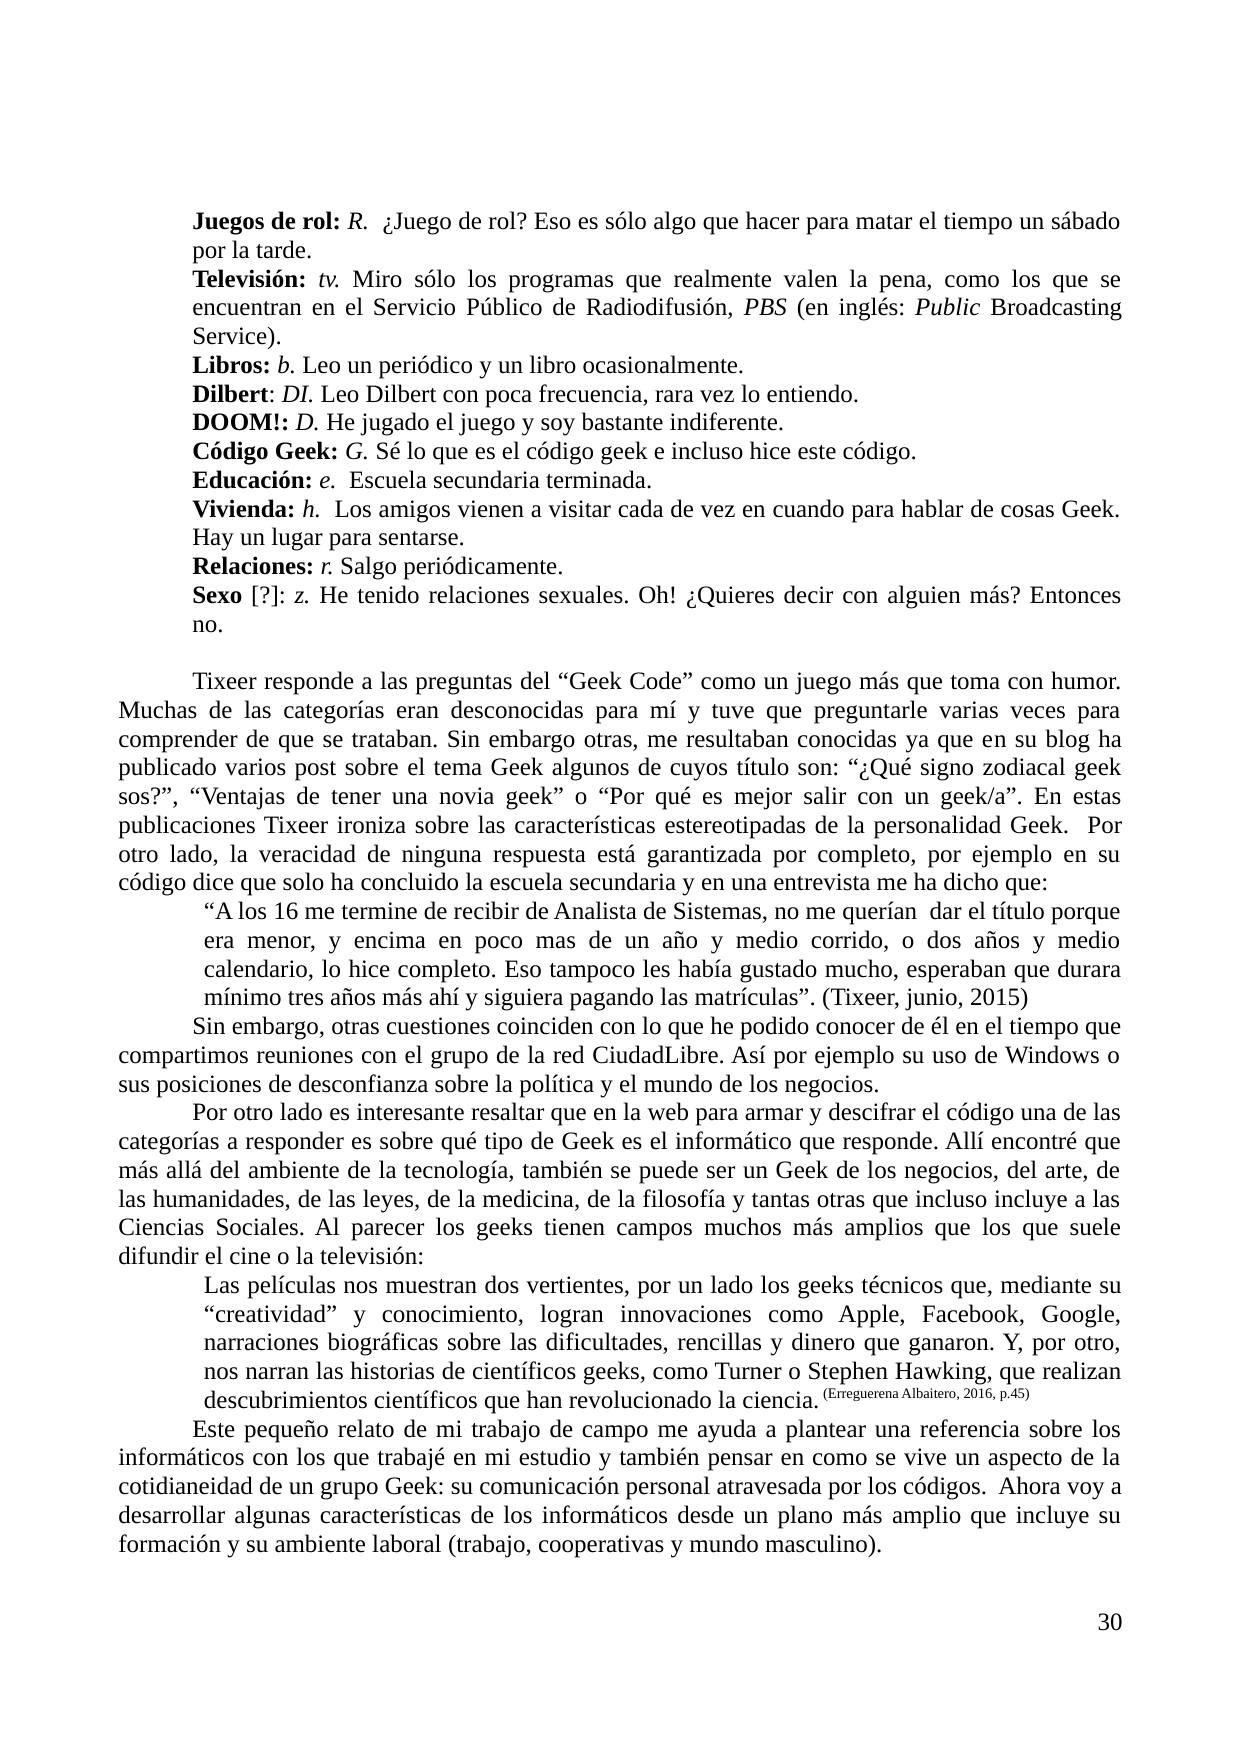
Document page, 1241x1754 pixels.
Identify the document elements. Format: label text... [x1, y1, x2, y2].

text Por otro lado es interesante resaltar que en la web para armar y descifrar el código una de las categorías a responder es sobre qué tipo de Geek es el informático que responde. Allí encontré que más allá del ambiente de la tecnología, también se puede ser un Geek de los negocios, del arte, de las humanidades, de las leyes, de la medicina, de la filosofía y tantas otras que incluso incluye a las Ciencias Sociales. Al parecer los geeks tienen campos muchos más amplios que los que suele difundir el cine o la televisión: [118, 1097, 1122, 1270]
text Las películas nos muestran dos vertientes, por un lado los geeks técnicos que, mediante su “creatividad” y conocimiento, logran innovaciones como Apple, Facebook, Google, narraciones biográficas sobre las dificultades, rencillas y dinero que ganaron. Y, por otro, nos narran las historias de científicos geeks, como Turner o Stephen Hawking, que realizan descubrimientos científicos que han revolucionado la ciencia. (Erreguerena Albaitero, 2016, p.45) [204, 1270, 1122, 1414]
text Sexo [?]: z. He tenido relaciones sexuales. Oh! ¿Quieres decir con alguien más? Entonces no. [192, 580, 1122, 637]
text Código Geek: G. Sé lo que es el código geek e incluso hice este código. [192, 436, 1122, 465]
text Tixeer responde a las preguntas del “Geek Code” como un juego más que toma con humor. Muchas de las categorías eran desconocidas para mí y tuve que preguntarle varias veces para comprender de que se trataban. Sin embargo otras, me resultaban conocidas ya que en su blog ha publicado varios post sobre el tema Geek algunos de cuyos título son: “¿Qué signo zodiacal geek sos?”, “Ventajas de tener una novia geek” o “Por qué es mejor salir con un geek/a”. En estas publicaciones Tixeer ironiza sobre las características estereotipadas de la personalidad Geek. Por otro lado, la veracidad de ninguna respuesta está garantizada por completo, por ejemplo en su código dice que solo ha concluido la escuela secundaria y en una entrevista me ha dicho que: [118, 666, 1122, 896]
text Relaciones: r. Salgo periódicamente. [192, 551, 1122, 580]
text Vivienda: h. Los amigos vienen a visitar cada de vez en cuando para hablar de cosas Geek. Hay un lugar para sentarse. [192, 494, 1122, 551]
text Juegos de rol: R. ¿Juego de rol? Eso es sólo algo que hacer para matar el tiempo un sábado por la tarde. [192, 206, 1122, 264]
text Sin embargo, otras cuestiones coinciden con lo que he podido conocer de él en el tiempo que compartimos reuniones con el grupo de la red CiudadLibre. Así por ejemplo su uso de Windows o sus posiciones de desconfianza sobre la política y el mundo de los negocios. [118, 1011, 1122, 1097]
text DOOM!: D. He jugado el juego y soy bastante indiferente. [192, 407, 1122, 436]
text “A los 16 me termine de recibir de Analista de Sistemas, no me querían dar el título porque era menor, y encima en poco mas de un año y medio corrido, o dos años y medio calendario, lo hice completo. Eso tampoco les había gustado mucho, esperaban que durara mínimo tres años más ahí y siguiera pagando las matrículas”. (Tixeer, junio, 2015) [204, 896, 1122, 1011]
text Este pequeño relato de mi trabajo de campo me ayuda a plantear una referencia sobre los informáticos con los que trabajé en mi estudio y también pensar en como se vive un aspecto de la cotidianeidad de un grupo Geek: su comunicación personal atravesada por los códigos. Ahora voy a desarrollar algunas características de los informáticos desde un plano más amplio que incluye su formación y su ambiente laboral (trabajo, cooperativas y mundo masculino). [118, 1414, 1122, 1557]
text Televisión: tv. Miro sólo los programas que realmente valen la pena, como los que se encuentran en el Servicio Público de Radiodifusión, PBS (en inglés: Public Broadcasting Service). [192, 264, 1122, 350]
text Educación: e. Escuela secundaria terminada. [192, 465, 1122, 494]
text Dilbert: DI. Leo Dilbert con poca frecuencia, rara vez lo entiendo. [192, 379, 1122, 407]
text Libros: b. Leo un periódico y un libro ocasionalmente. [192, 350, 1122, 379]
